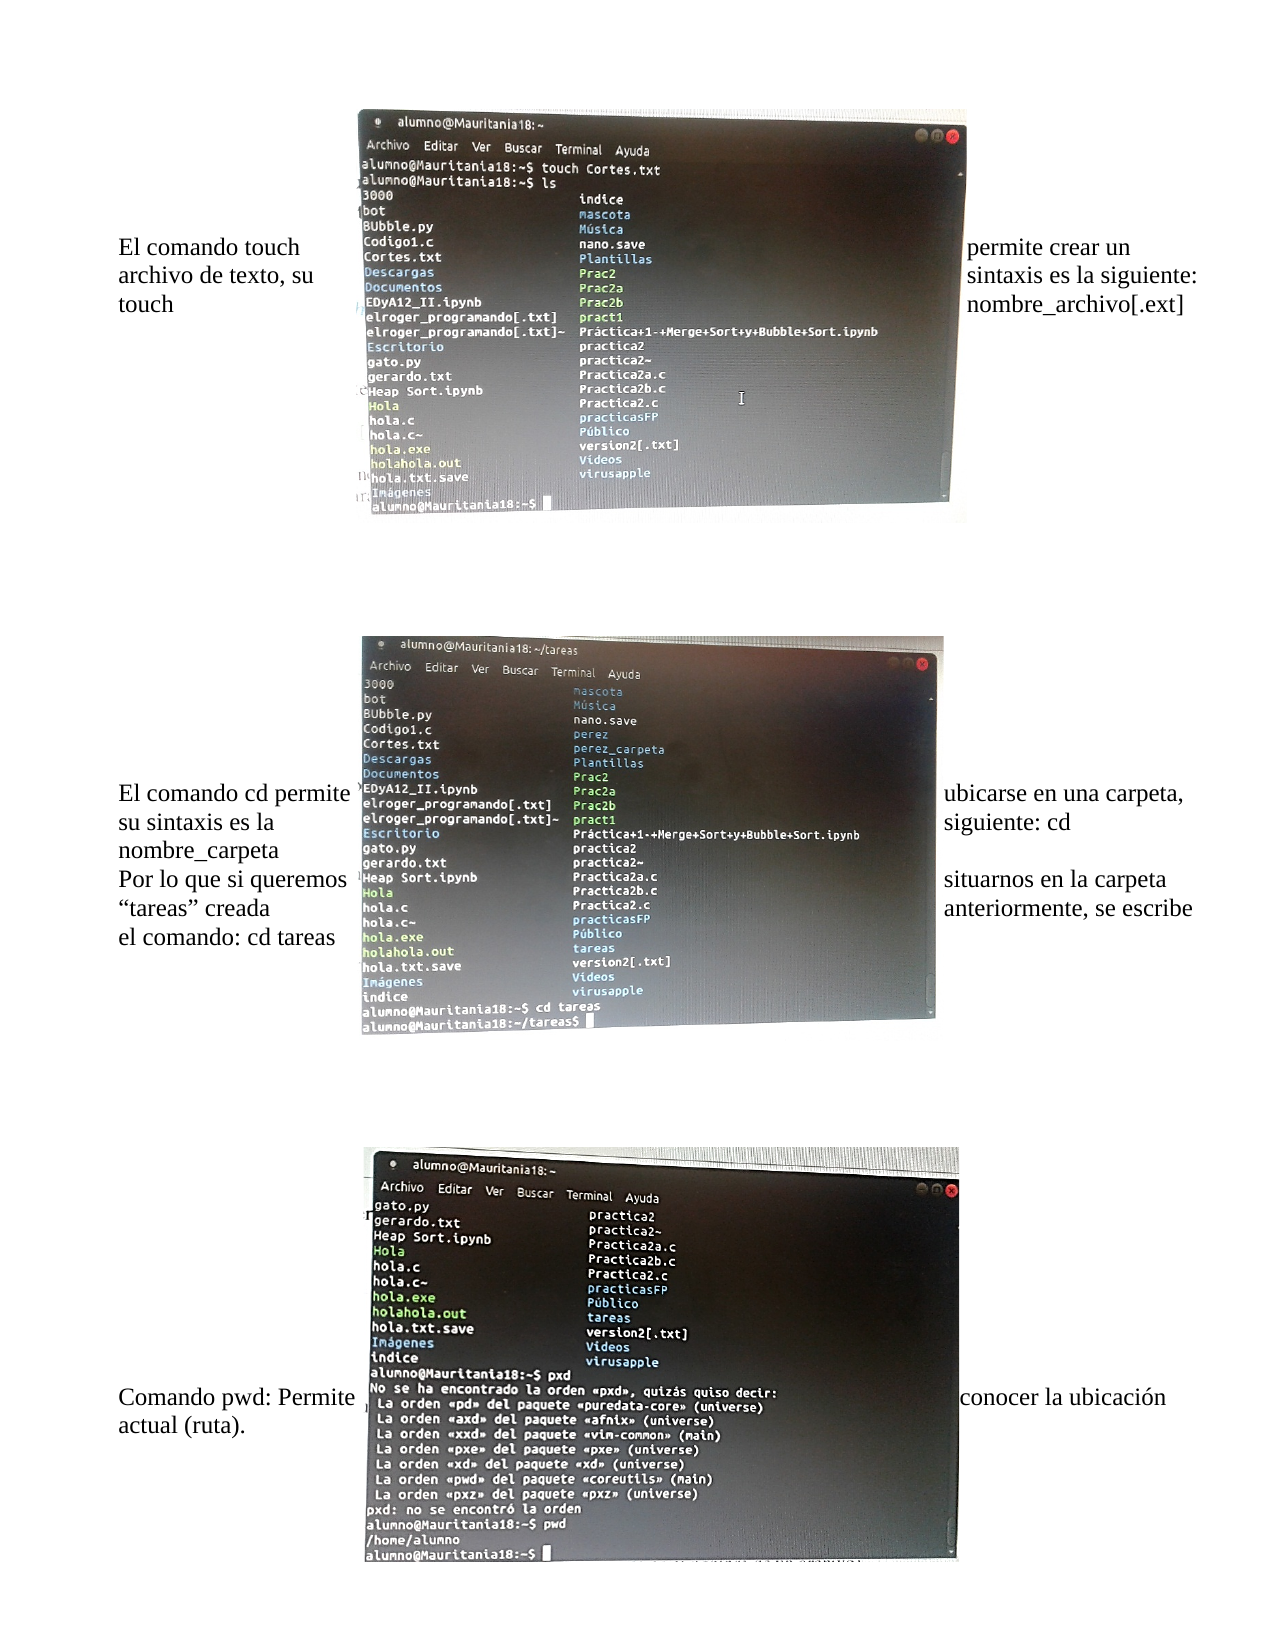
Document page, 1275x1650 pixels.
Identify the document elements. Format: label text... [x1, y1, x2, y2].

text Comando pwd: Permite conocer la ubicación actual (ruta). [960, 1382, 1205, 1439]
text El comando cd permite ubicarse en una carpeta, su sintaxis es la siguiente: cd nombre_carpeta [944, 778, 1205, 864]
text Comando pwd: Permite conocer la ubicación actual (ruta). [118, 1382, 363, 1439]
text El comando touch permite crear un archivo de texto, su sintaxis es la siguiente: touch nombre_archivo[.ext] [967, 232, 1205, 318]
text El comando touch permite crear un archivo de texto, su sintaxis es la siguiente: touch nombre_archivo[.ext] [118, 232, 356, 318]
text El comando cd permite ubicarse en una carpeta, su sintaxis es la siguiente: cd nombre_carpeta [118, 778, 357, 864]
text Por lo que si queremos situarnos en la carpeta “tareas” creada anteriormente, se escribe el comando: cd tareas [118, 864, 357, 950]
text Por lo que si queremos situarnos en la carpeta “tareas” creada anteriormente, se escribe el comando: cd tareas [944, 864, 1205, 950]
